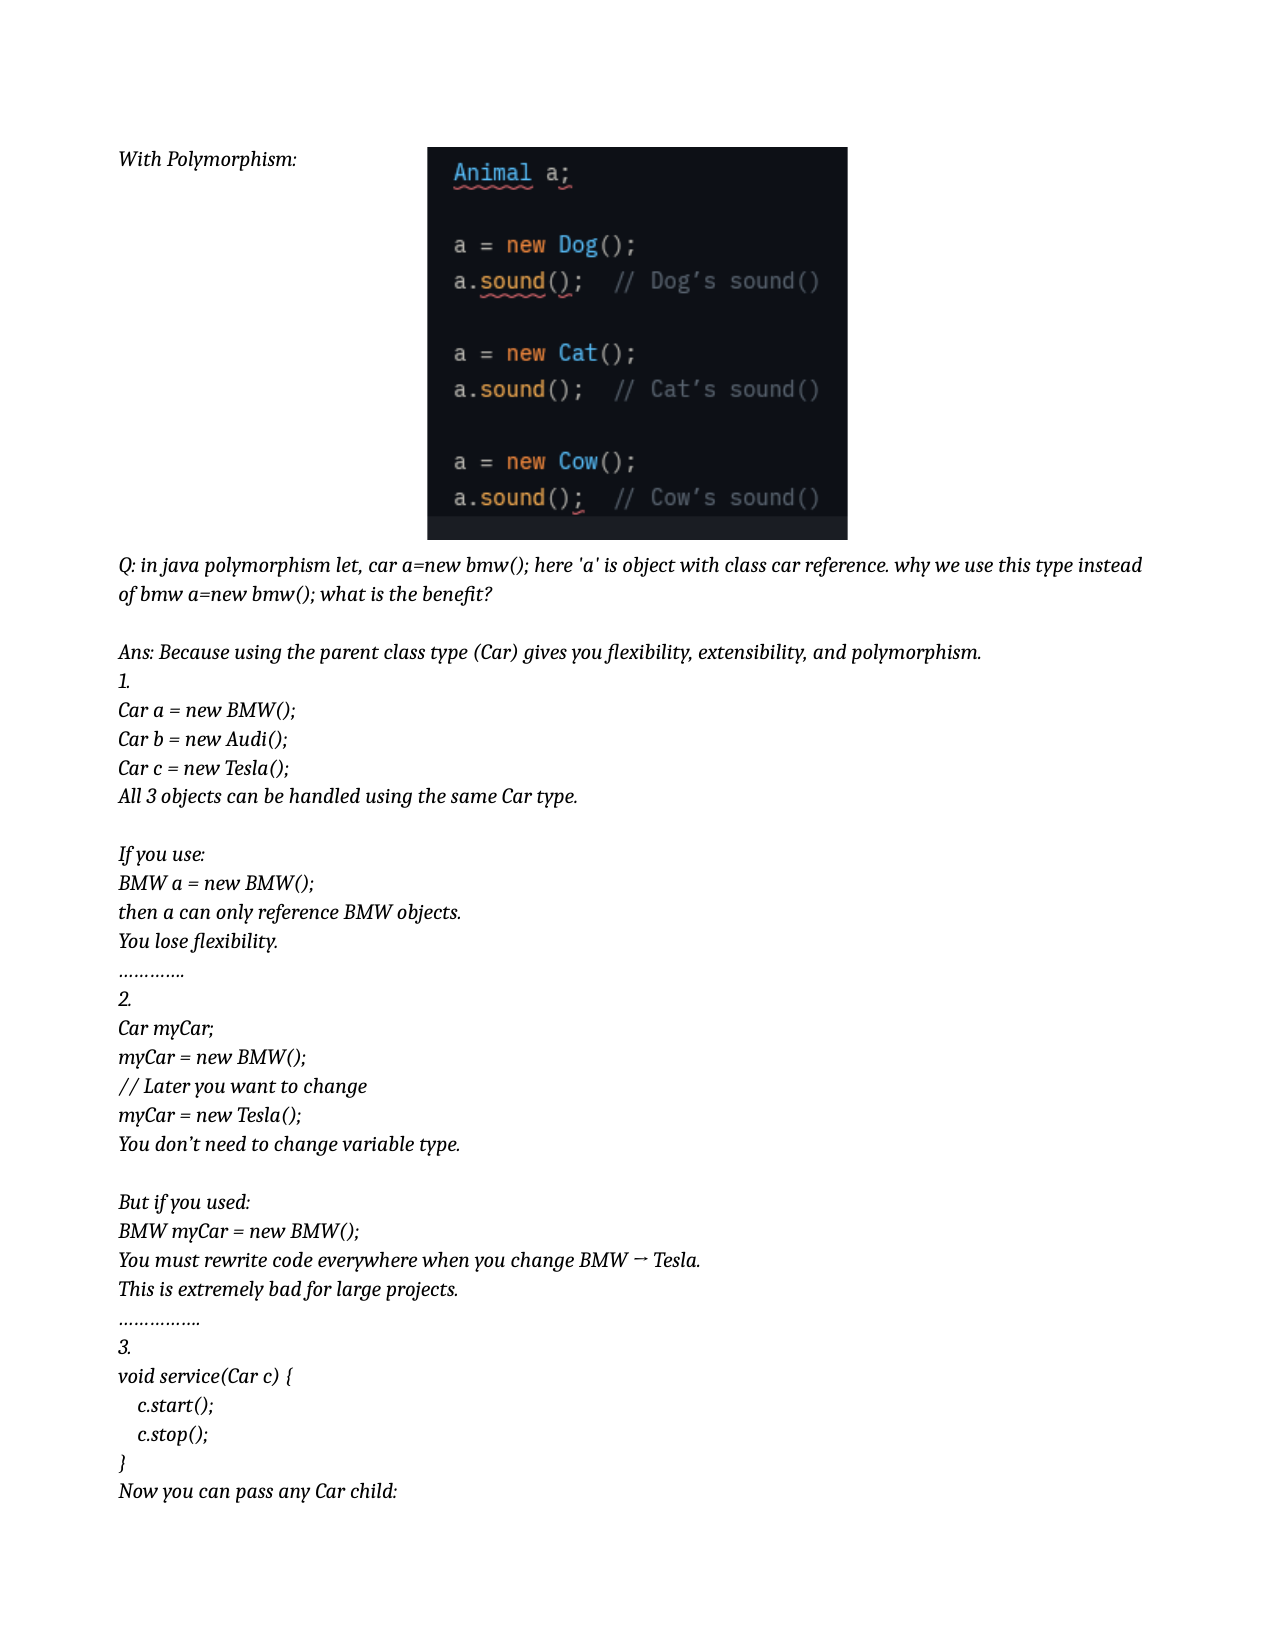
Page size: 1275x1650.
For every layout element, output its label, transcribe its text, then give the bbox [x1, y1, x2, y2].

text then a can only reference BMW objects. [118, 900, 1157, 925]
text You lose flexibility. [118, 929, 1157, 954]
text void service(Car c) { [118, 1363, 1157, 1388]
text Car a = new BMW(); [118, 697, 1157, 722]
text You must rewrite code everywhere when you change BMW → Tesla. [118, 1247, 1157, 1273]
text ……………. [118, 1305, 1157, 1331]
text } [118, 1450, 1157, 1475]
text If you use: [118, 842, 1157, 867]
text Car c = new Tesla(); [118, 755, 1157, 780]
text BMW myCar = new BMW(); [118, 1218, 1157, 1244]
text With Polymorphism: [118, 147, 427, 172]
text // Later you want to change [118, 1074, 1157, 1099]
text Ans: Because using the parent class type (Car) gives you flexibility, extensibility, and polymorphism. [118, 639, 1157, 664]
text But if you used: [118, 1189, 1157, 1215]
text Car b = new Audi(); [118, 726, 1157, 751]
text 3. [118, 1334, 1157, 1359]
text …………. [118, 958, 1157, 983]
text myCar = new BMW(); [118, 1045, 1157, 1070]
text c.stop(); [118, 1421, 1157, 1446]
text myCar = new Tesla(); [118, 1103, 1157, 1128]
text BMW a = new BMW(); [118, 871, 1157, 896]
text 1. [118, 668, 1157, 693]
text c.start(); [118, 1392, 1157, 1417]
text Q: in java polymorphism let, car a=new bmw(); here 'a' is object with class car reference. why we use this type instead of bmw a=new bmw(); what is the benefit? [118, 552, 1157, 607]
text Now you can pass any Car child: [118, 1479, 1157, 1504]
picture [427, 147, 848, 540]
text All 3 objects can be handled using the same Car type. [118, 784, 1157, 809]
text Car myCar; [118, 1016, 1157, 1041]
text You don’t need to change variable type. [118, 1132, 1157, 1157]
text This is extremely bad for large projects. [118, 1276, 1157, 1302]
text [848, 147, 1157, 172]
text 2. [118, 987, 1157, 1012]
